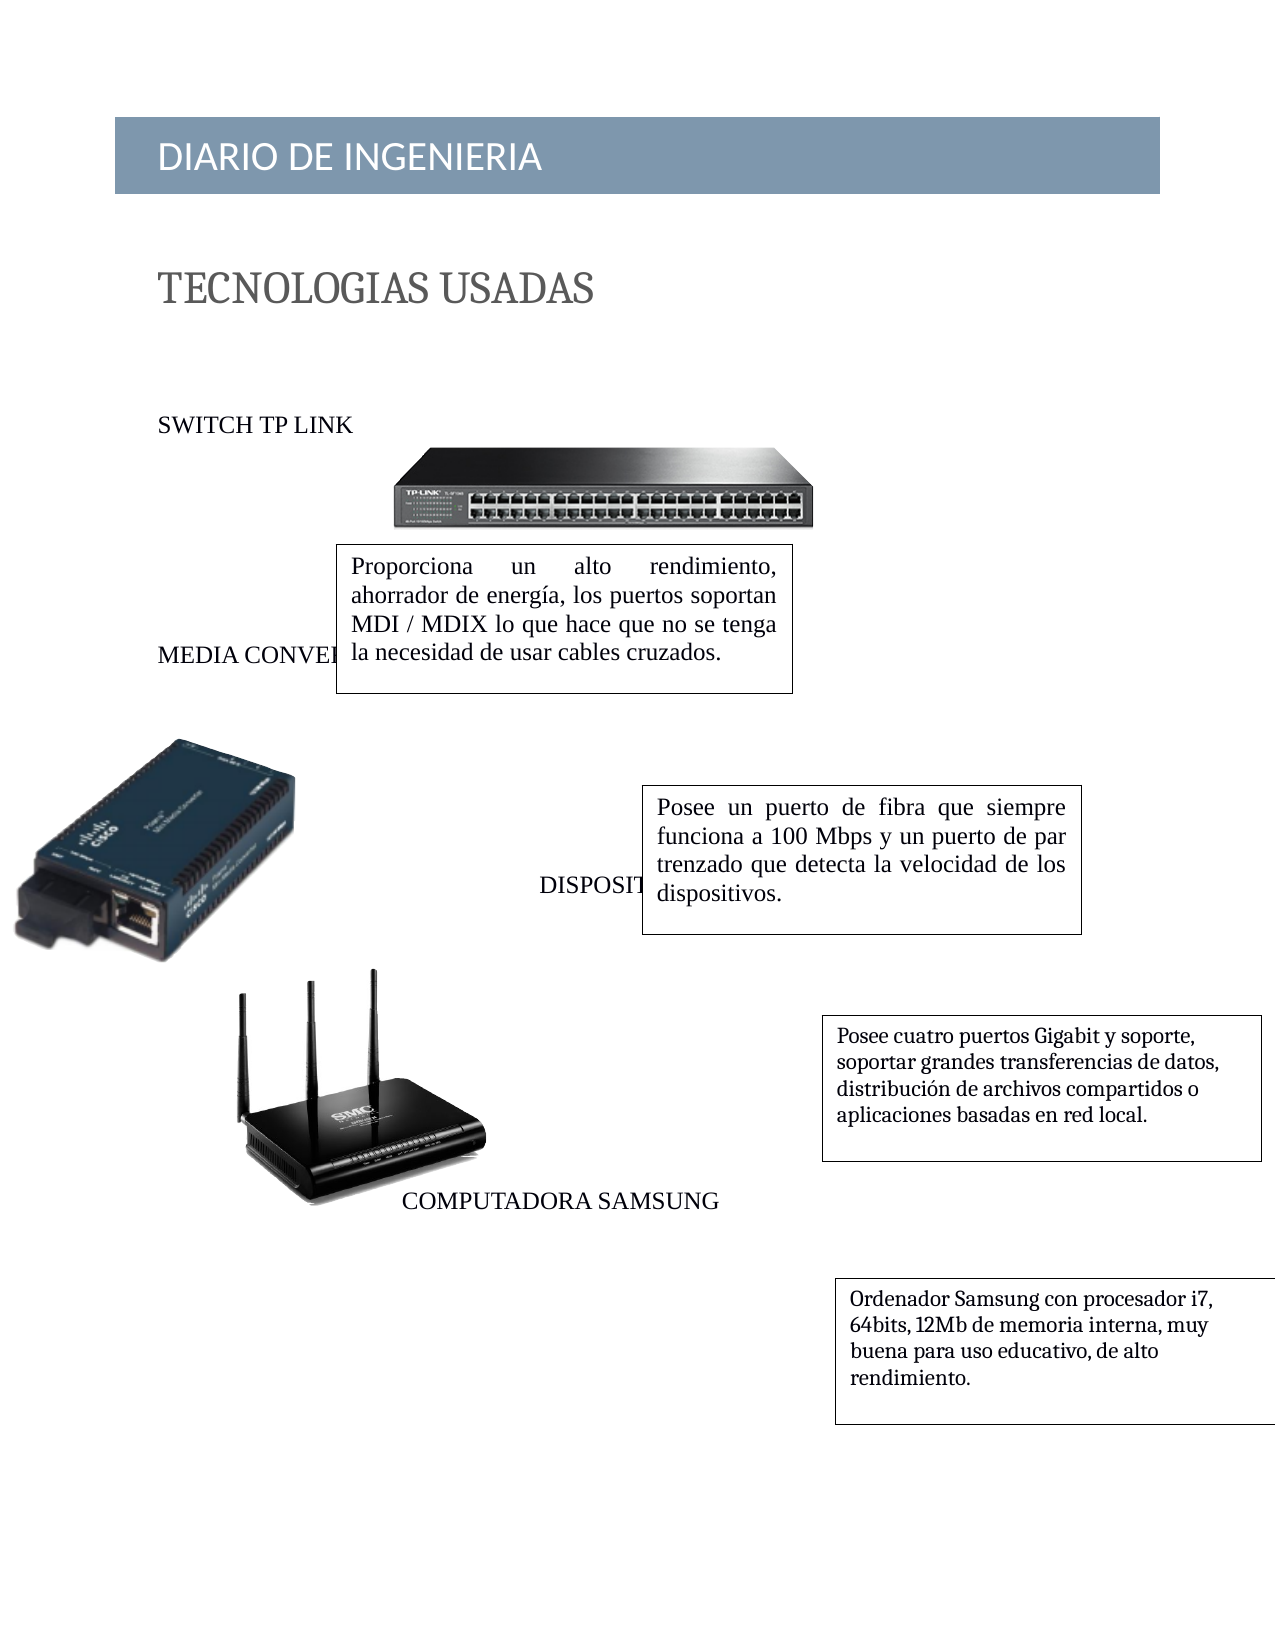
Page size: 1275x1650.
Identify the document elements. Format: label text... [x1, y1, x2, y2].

picture [254, 968, 549, 1206]
text SWITCH TP LINK [157, 410, 1117, 439]
subtitle TECNOLOGIAS USADAS [157, 262, 1117, 315]
text Ordenador Samsung con procesador i7, 64bits, 12Mb de memoria interna, muy buena para uso educativo, de alto rendimiento. [850, 1285, 1260, 1391]
text COMPUTADORA SAMSUNG [157, 1186, 1117, 1215]
text Posee un puerto de fibra que siempre funciona a 100 Mbps y un puerto de par trenzado que detecta la velocidad de los dispositivos. [657, 792, 1066, 907]
picture [393, 447, 814, 530]
text DISPOSITIVO WIFI [1082, 870, 1117, 899]
text MEDIA CONVERTER CISCO [157, 640, 336, 669]
text MEDIA CONVERTER CISCO [793, 640, 1117, 669]
text Proporciona un alto rendimiento, ahorrador de energía, los puertos soportan MDI / MDIX lo que hace que no se tenga la necesidad de usar cables cruzados. [351, 551, 777, 666]
picture [12, 738, 296, 963]
text Posee cuatro puertos Gigabit y soporte, soportar grandes transferencias de datos, distribución de archivos compartidos o aplicaciones basadas en red local. [837, 1023, 1246, 1128]
text DISPOSITIVO WIFI [231, 870, 642, 899]
